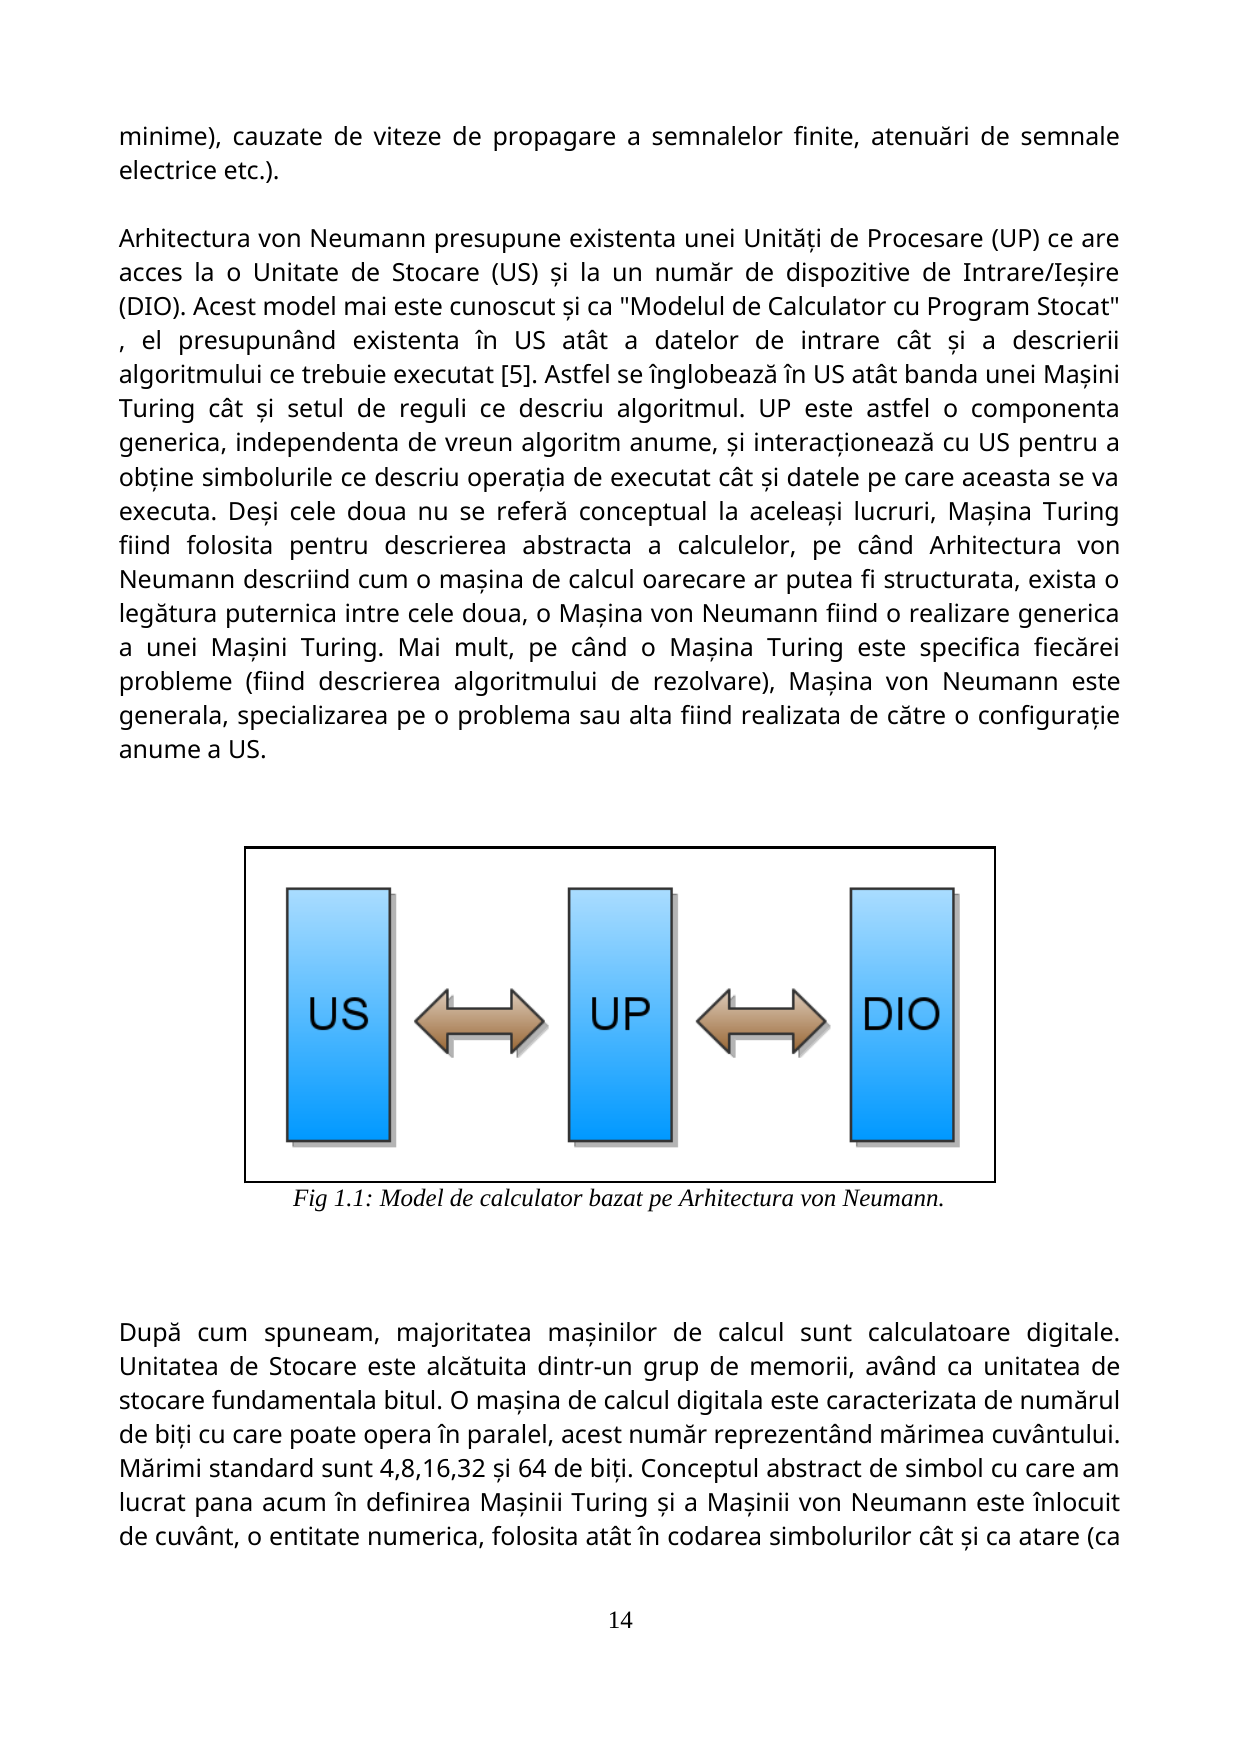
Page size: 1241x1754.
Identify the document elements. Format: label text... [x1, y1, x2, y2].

picture [249, 851, 992, 1179]
text minime), cauzate de viteze de propagare a semnalelor finite, atenuări de semnale electrice etc.). [118, 118, 1122, 187]
text După cum spuneam, majoritatea mașinilor de calcul sunt calculatoare digitale. Unitatea de Stocare este alcătuita dintr-un grup de memorii, având ca unitatea de stocare fundamentala bitul. O mașina de calcul digitala este caracterizata de numărul de biți cu care poate opera în paralel, acest număr reprezentând mărimea cuvântului. Mărimi standard sunt 4,8,16,32 și 64 de biți. Conceptul abstract de simbol cu care am lucrat pana acum în definirea Mașinii Turing și a Mașinii von Neumann este înlocuit de cuvânt, o entitate numerica, folosita atât în codarea simbolurilor cât și ca atare (ca [118, 1314, 1122, 1553]
text [246, 849, 994, 1181]
text Fig 1.1: Model de calculator bazat pe Arhitectura von Neumann. [244, 1183, 996, 1212]
text Arhitectura von Neumann presupune existenta unei Unități de Procesare (UP) ce are acces la o Unitate de Stocare (US) și la un număr de dispozitive de Intrare/Ieșire (DIO). Acest model mai este cunoscut și ca "Modelul de Calculator cu Program Stocat" , el presupunând existenta în US atât a datelor de intrare cât și a descrierii algoritmului ce trebuie executat [5]. Astfel se înglobează în US atât banda unei Mașini Turing cât și setul de reguli ce descriu algoritmul. UP este astfel o componenta generica, independenta de vreun algoritm anume, și interacționează cu US pentru a obține simbolurile ce descriu operația de executat cât și datele pe care aceasta se va executa. Deși cele doua nu se referă conceptual la aceleași lucruri, Mașina Turing fiind folosita pentru descrierea abstracta a calculelor, pe când Arhitectura von Neumann descriind cum o mașina de calcul oarecare ar putea fi structurata, exista o legătura puternica intre cele doua, o Mașina von Neumann fiind o realizare generica a unei Mașini Turing. Mai mult, pe când o Mașina Turing este specifica fiecărei probleme (fiind descrierea algoritmului de rezolvare), Mașina von Neumann este generala, specializarea pe o problema sau alta fiind realizata de către o configurație anume a US. [118, 221, 1122, 766]
